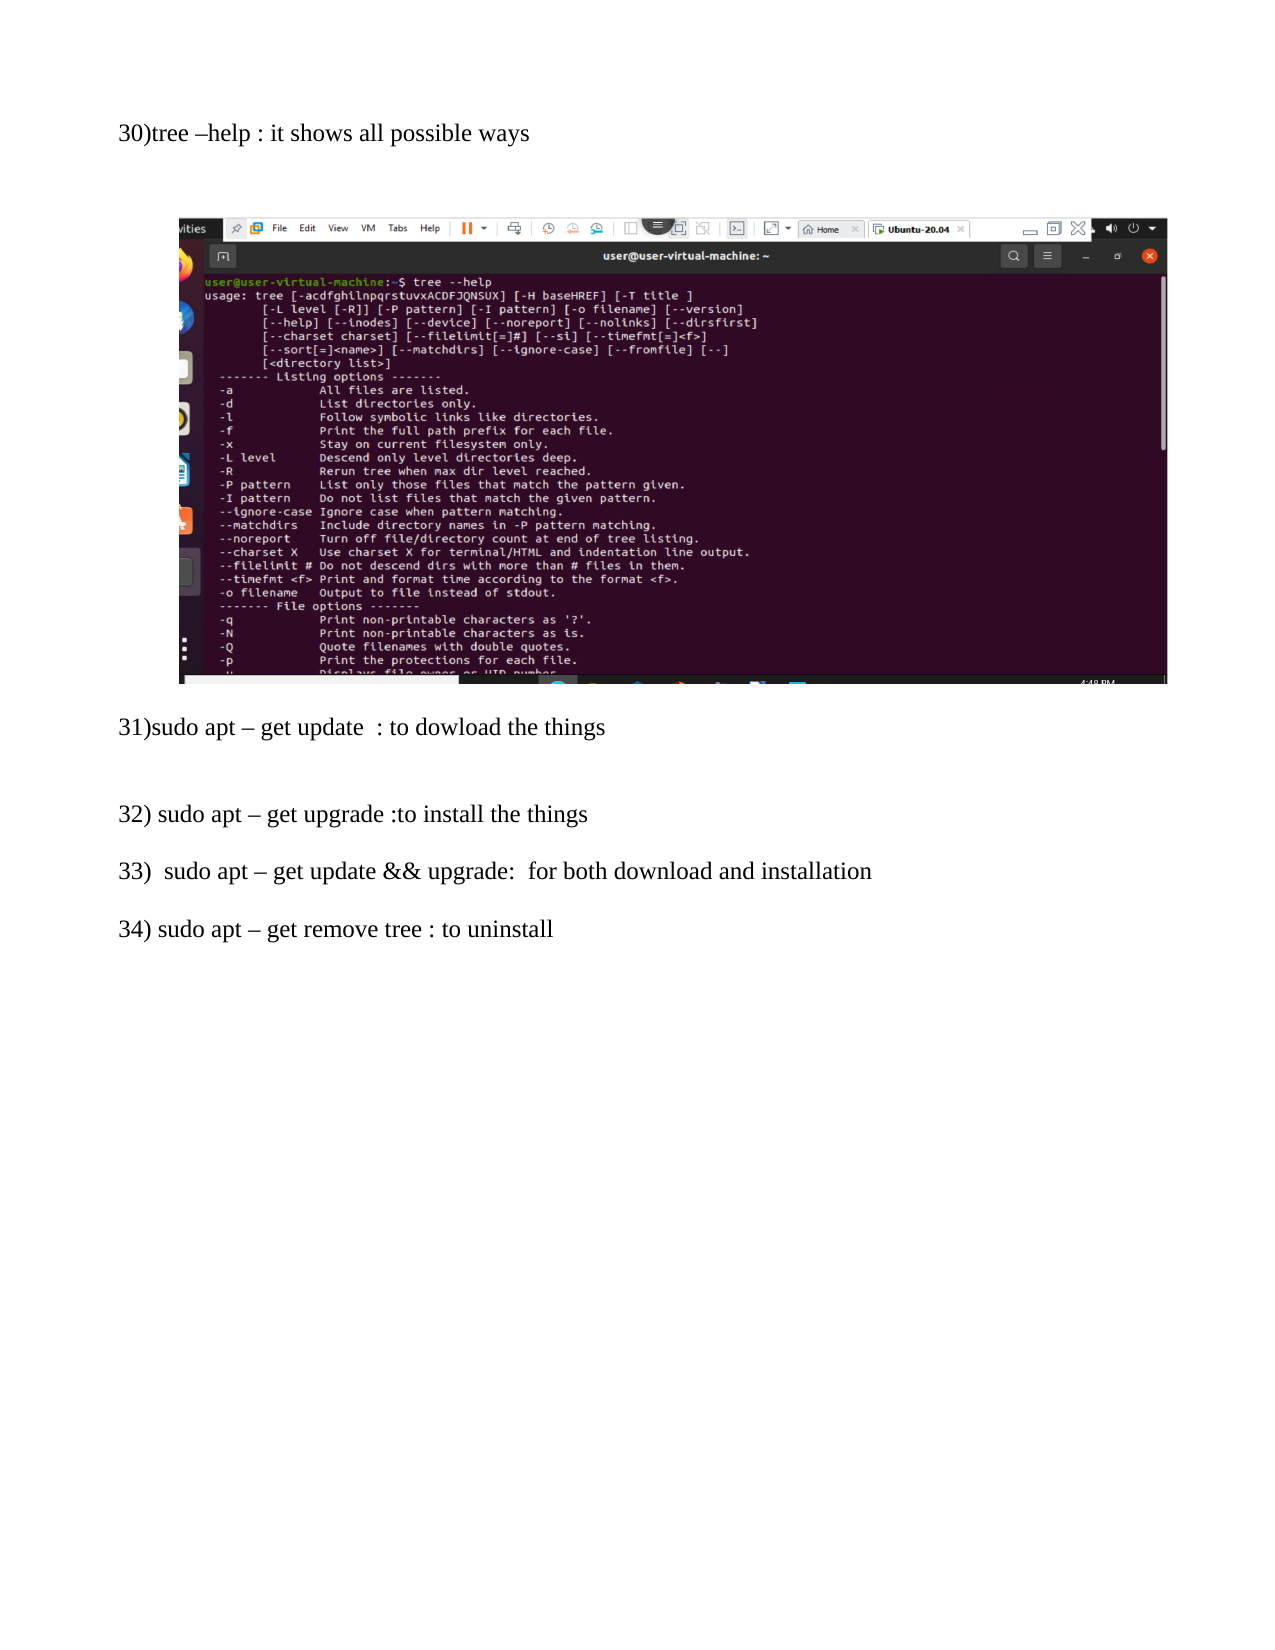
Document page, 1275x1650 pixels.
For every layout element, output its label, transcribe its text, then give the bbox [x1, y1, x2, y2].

text 34) sudo apt – get remove tree : to uninstall [118, 914, 1157, 942]
picture [179, 217, 1168, 684]
text 31)sudo apt – get update : to dowload the things [118, 712, 1157, 741]
text 32) sudo apt – get upgrade :to install the things [118, 799, 1157, 827]
text 30)tree –help : it shows all possible ways [118, 118, 1157, 147]
text 33) sudo apt – get update && upgrade: for both download and installation [118, 856, 1157, 885]
